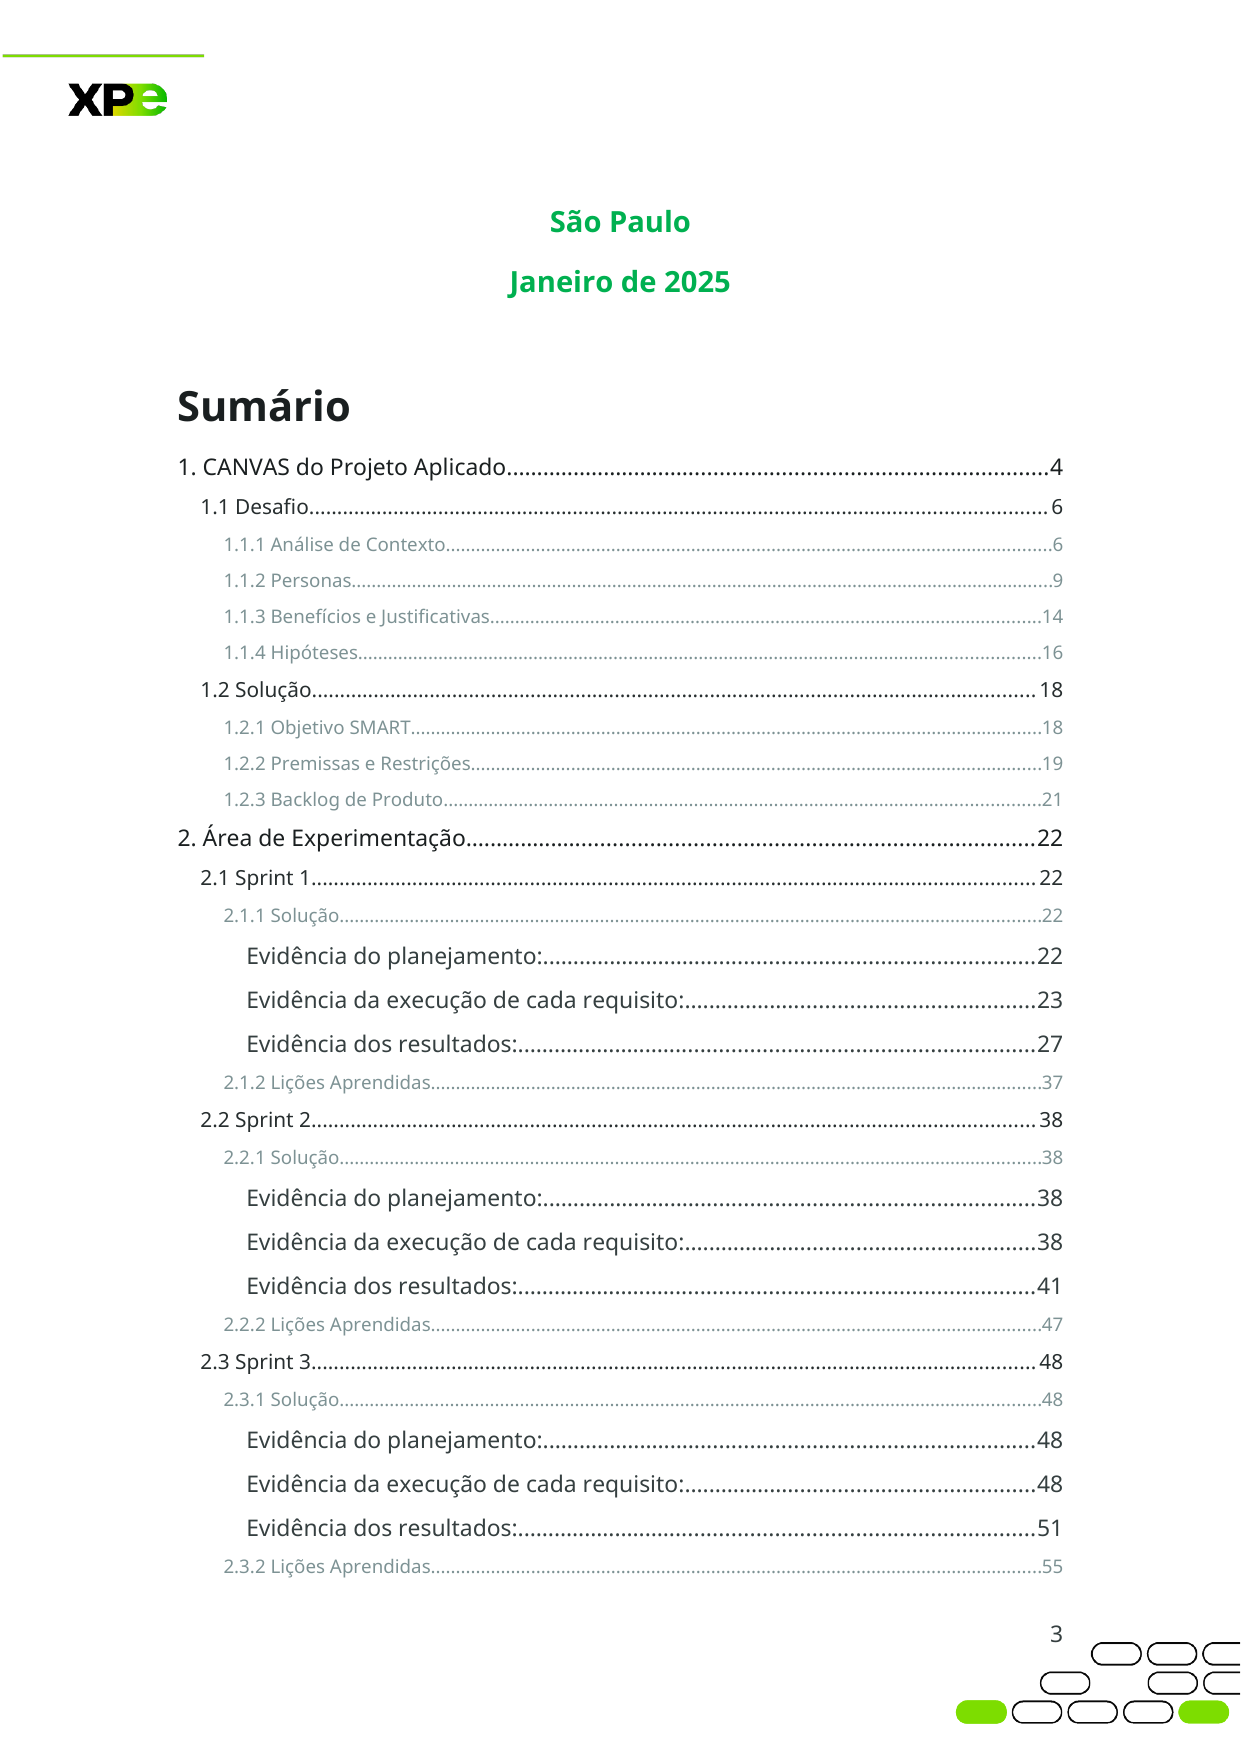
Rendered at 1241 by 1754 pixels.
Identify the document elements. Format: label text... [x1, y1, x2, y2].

text 1.2.3 Backlog de Produto 21 [223, 786, 1063, 811]
text 1.2 Solução 18 [200, 675, 1063, 703]
text 1. CANVAS do Projeto Aplicado 4 [177, 451, 1063, 482]
text 2.1.1 Solução 22 [223, 902, 1063, 928]
text 2.3.2 Lições Aprendidas 55 [223, 1553, 1063, 1579]
text 2.2 Sprint 2 38 [200, 1105, 1063, 1134]
text 1.1.1 Análise de Contexto 6 [223, 531, 1063, 557]
text Evidência da execução de cada requisito: 48 [246, 1466, 1063, 1499]
text 2.2.2 Lições Aprendidas 47 [223, 1311, 1063, 1337]
text 1.1.3 Benefícios e Justificativas 14 [223, 603, 1063, 629]
text São Paulo Janeiro de 2025 [177, 148, 1063, 301]
text 2.3 Sprint 3 48 [200, 1347, 1063, 1376]
text Evidência do planejamento: 38 [246, 1180, 1063, 1213]
text 2. Área de Experimentação 22 [177, 822, 1063, 853]
text 1.1.2 Personas 9 [223, 567, 1063, 593]
text 1.1 Desafio 6 [200, 492, 1063, 521]
picture [955, 1642, 1241, 1724]
text Evidência do planejamento: 22 [246, 938, 1063, 972]
text Evidência da execução de cada requisito: 38 [246, 1224, 1063, 1257]
text Sumário [177, 377, 1063, 434]
text Evidência dos resultados: 41 [246, 1268, 1063, 1301]
text Evidência da execução de cada requisito: 23 [246, 982, 1063, 1015]
text Evidência dos resultados: 27 [246, 1026, 1063, 1059]
text 1.2.2 Premissas e Restrições 19 [223, 750, 1063, 775]
text 2.1.2 Lições Aprendidas 37 [223, 1069, 1063, 1095]
text 1.1.4 Hipóteses 16 [223, 639, 1063, 665]
text 2.3.1 Solução 48 [223, 1386, 1063, 1412]
text 1.2.1 Objetivo SMART 18 [223, 714, 1063, 739]
text 2.1 Sprint 1 22 [200, 863, 1063, 892]
picture [2, 51, 205, 148]
text Evidência do planejamento: 48 [246, 1422, 1063, 1456]
text Evidência dos resultados: 51 [246, 1510, 1063, 1543]
text 2.2.1 Solução 38 [223, 1144, 1063, 1170]
